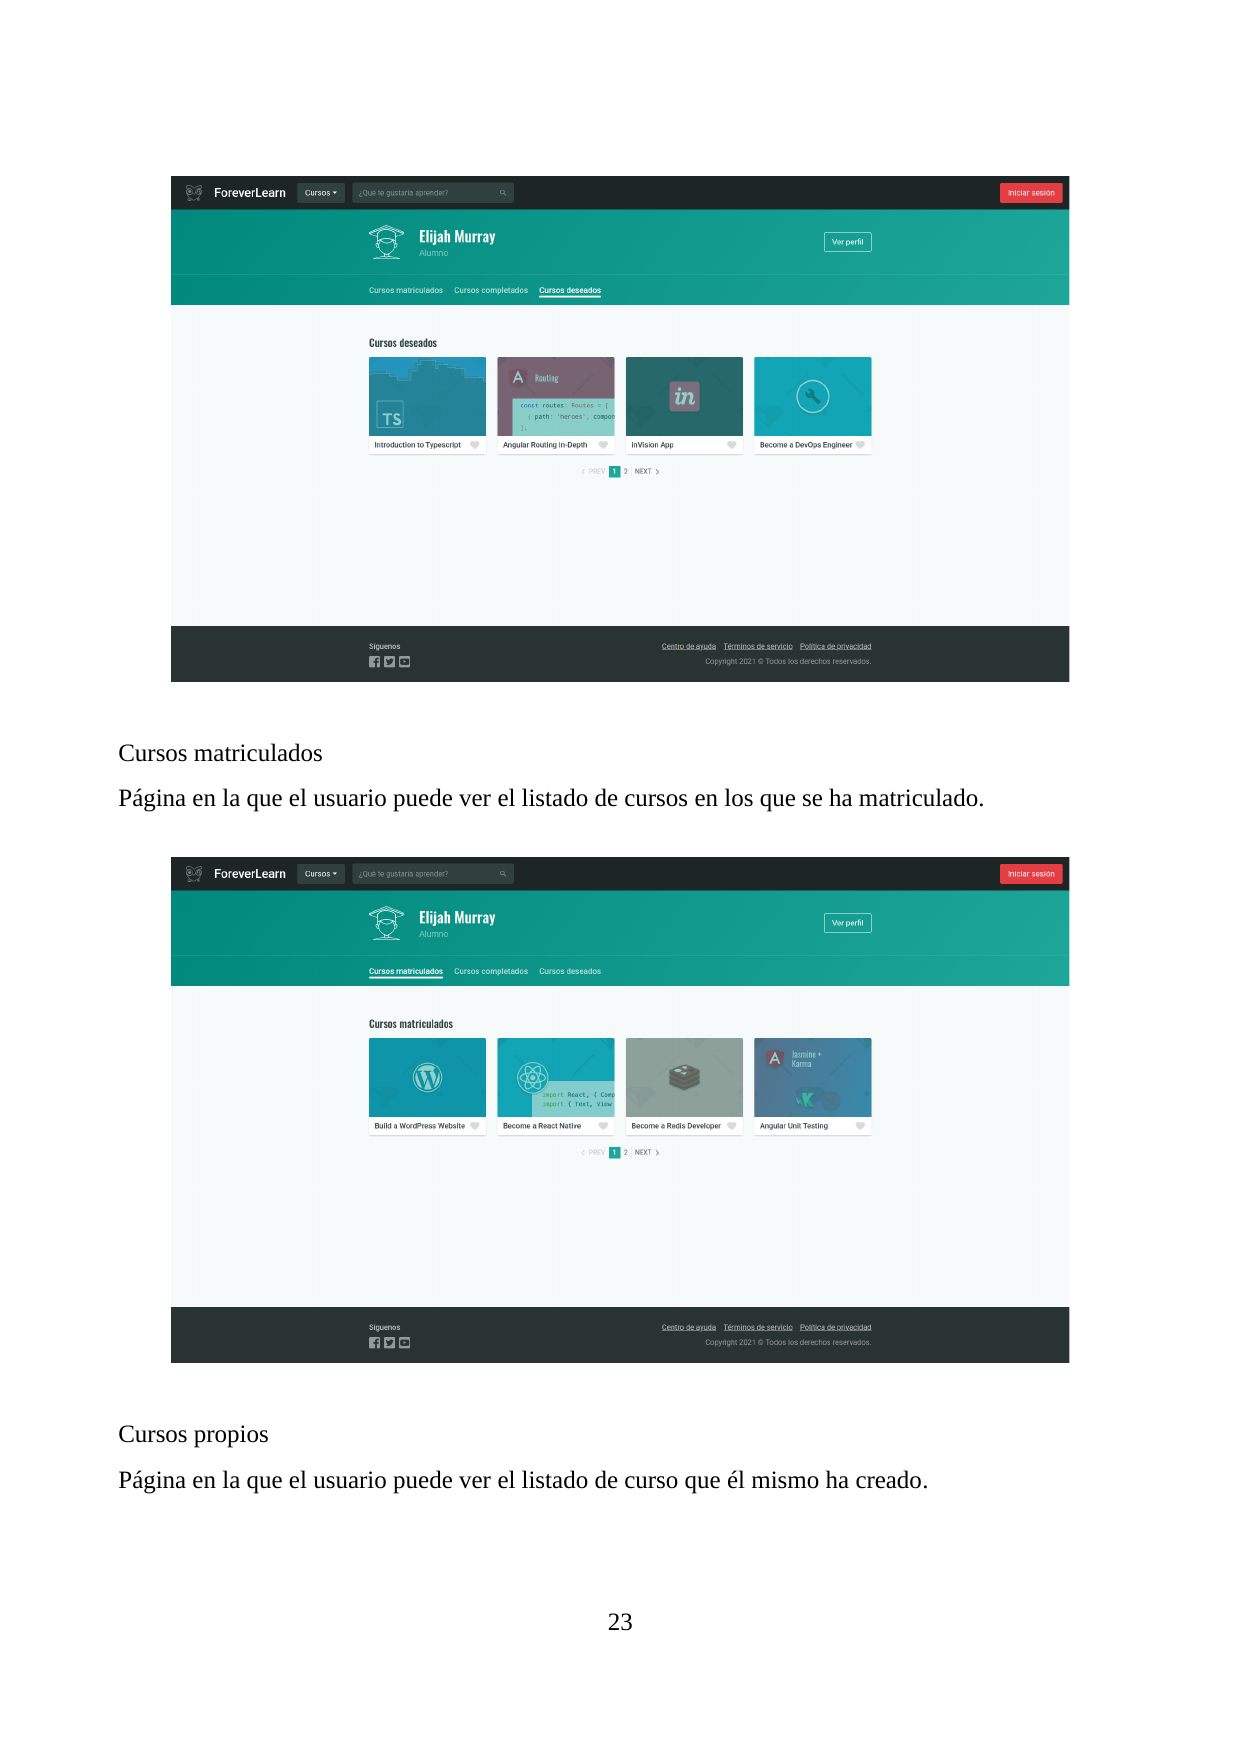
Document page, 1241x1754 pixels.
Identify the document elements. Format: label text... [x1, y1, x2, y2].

text Cursos propios [118, 1419, 1017, 1448]
picture [171, 857, 1070, 1363]
text Cursos matriculados [118, 738, 1017, 767]
text Página en la que el usuario puede ver el listado de cursos en los que se ha matriculado. [118, 783, 1017, 812]
picture [171, 176, 1070, 682]
text Página en la que el usuario puede ver el listado de curso que él mismo ha creado. [118, 1465, 1017, 1493]
